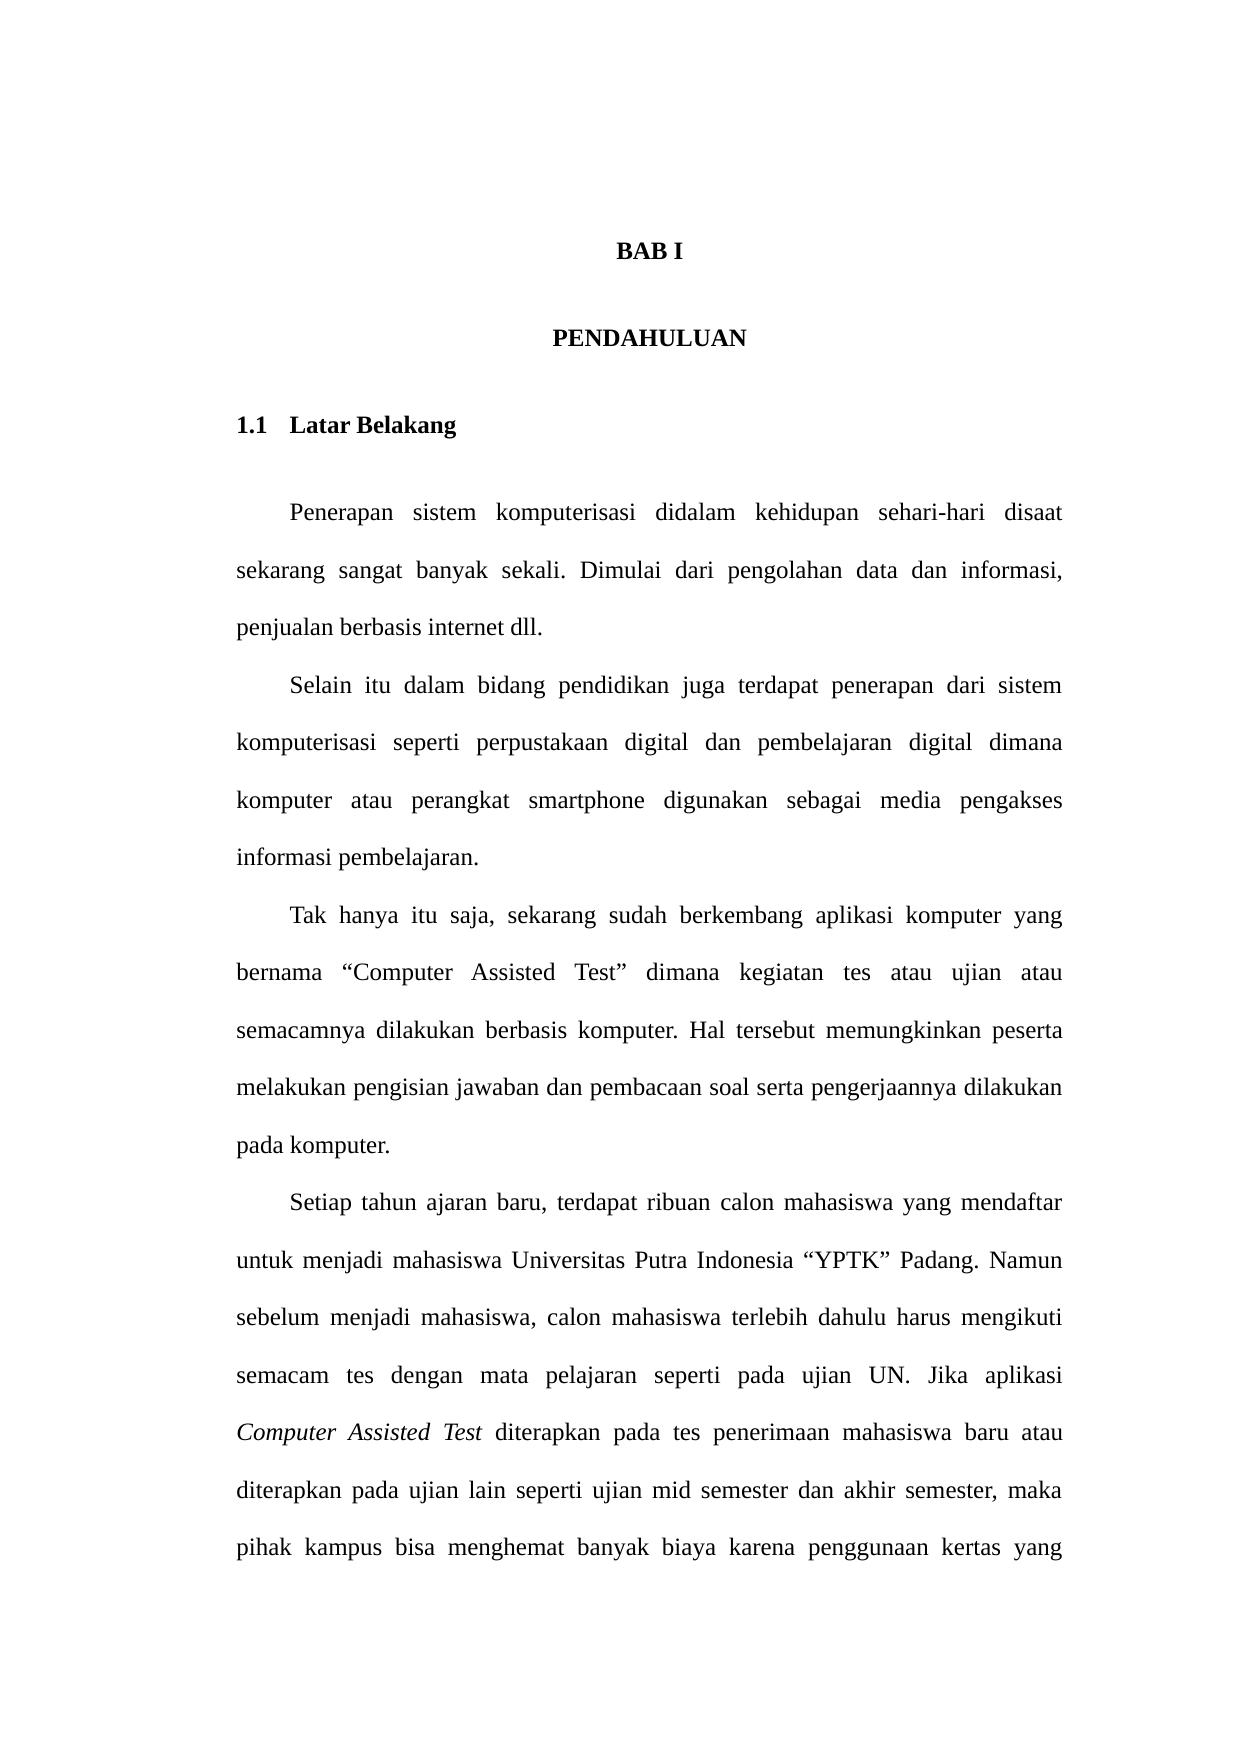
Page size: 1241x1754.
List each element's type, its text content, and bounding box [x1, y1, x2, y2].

text Selain itu dalam bidang pendidikan juga terdapat penerapan dari sistem komputerisasi seperti perpustakaan digital dan pembelajaran digital dimana komputer atau perangkat smartphone digunakan sebagai media pengakses informasi pembelajaran. [236, 670, 1063, 871]
text Penerapan sistem komputerisasi didalam kehidupan sehari-hari disaat sekarang sangat banyak sekali. Dimulai dari pengolahan data dan informasi, penjualan berbasis internet dll. [236, 497, 1063, 641]
text Tak hanya itu saja, sekarang sudah berkembang aplikasi komputer yang bernama “Computer Assisted Test” dimana kegiatan tes atau ujian atau semacamnya dilakukan berbasis komputer. Hal tersebut memungkinkan peserta melakukan pengisian jawaban dan pembacaan soal serta pengerjaannya dilakukan pada komputer. [236, 900, 1063, 1158]
subtitle BAB I [236, 236, 1063, 265]
subtitle 1.1 Latar Belakang [236, 410, 1063, 439]
text Setiap tahun ajaran baru, terdapat ribuan calon mahasiswa yang mendaftar untuk menjadi mahasiswa Universitas Putra Indonesia “YPTK” Padang. Namun sebelum menjadi mahasiswa, calon mahasiswa terlebih dahulu harus mengikuti semacam tes dengan mata pelajaran seperti pada ujian UN. Jika aplikasi Computer Assisted Test diterapkan pada tes penerimaan mahasiswa baru atau diterapkan pada ujian lain seperti ujian mid semester dan akhir semester, maka pihak kampus bisa menghemat banyak biaya karena penggunaan kertas yang [236, 1187, 1063, 1561]
subtitle PENDAHULUAN [236, 323, 1063, 352]
